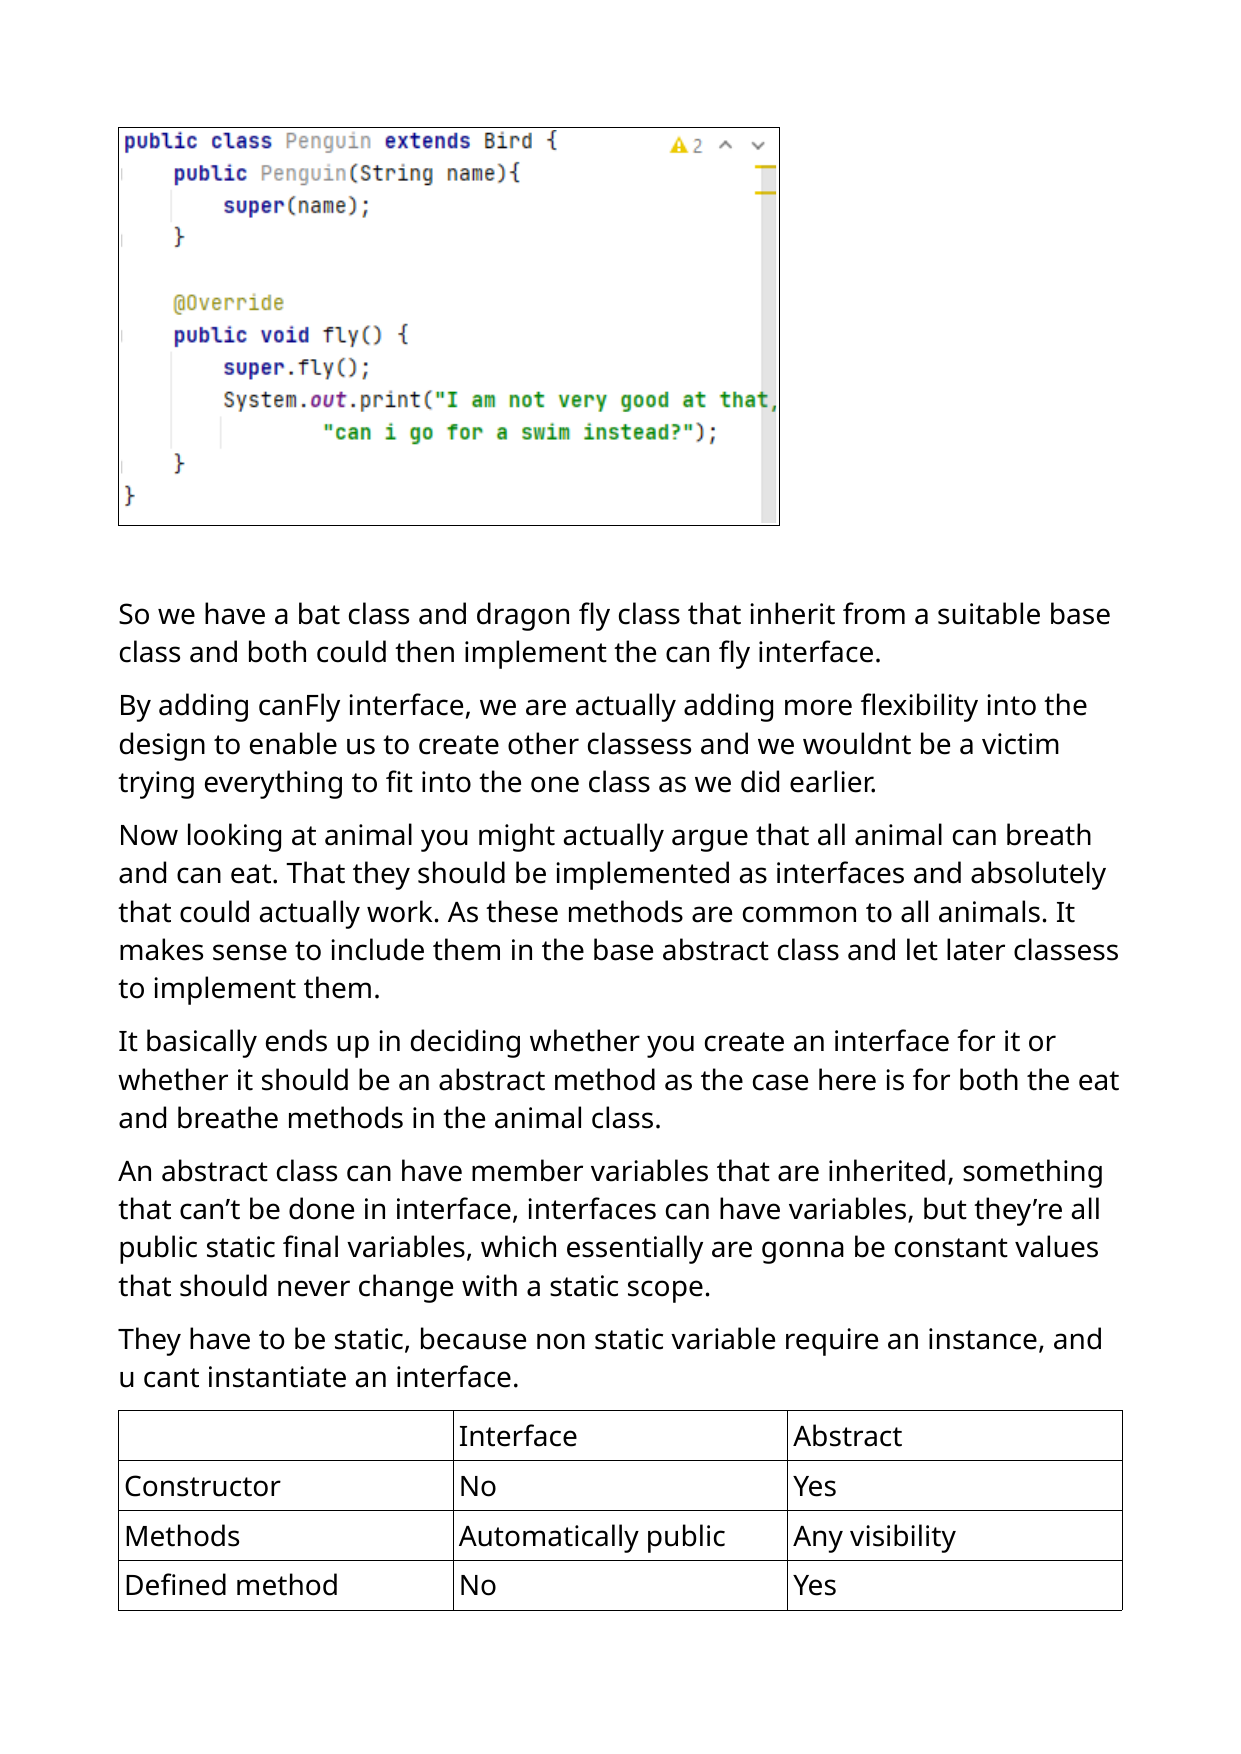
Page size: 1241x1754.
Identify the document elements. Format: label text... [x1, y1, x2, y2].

table_header Abstract [788, 1411, 1122, 1460]
table_header Interface [454, 1411, 787, 1460]
text It basically ends up in deciding whether you create an interface for it or whether it should be an abstract method as the case here is for both the eat and breathe methods in the animal class. [118, 1021, 1122, 1136]
text An abstract class can have member variables that are inherited, something that can’t be done in interface, interfaces can have variables, but they’re all public static final variables, which essentially are gonna be constant values that should never change with a static scope. [118, 1151, 1122, 1304]
table_cell Any visibility [788, 1511, 1122, 1560]
picture [121, 130, 777, 523]
table_cell Yes [788, 1561, 1122, 1610]
table_cell No [454, 1461, 787, 1510]
text They have to be static, because non static variable require an instance, and u cant instantiate an interface. [118, 1319, 1122, 1396]
table_cell Defined method [119, 1561, 453, 1610]
text By adding canFly interface, we are actually adding more flexibility into the design to enable us to create other classess and we wouldnt be a victim trying everything to fit into the one class as we did earlier. [118, 686, 1122, 801]
table_cell Methods [119, 1511, 453, 1560]
text Now looking at animal you might actually argue that all animal can breath and can eat. That they should be implemented as interfaces and absolutely that could actually work. As these methods are common to all animals. It makes sense to include them in the base abstract class and let later classess to implement them. [118, 815, 1122, 1007]
text So we have a bat class and dragon fly class that inherit from a suitable base class and both could then implement the can fly interface. [118, 594, 1122, 671]
table_cell Automatically public [454, 1511, 787, 1560]
table_cell Yes [788, 1461, 1122, 1510]
table_cell No [454, 1561, 787, 1610]
table_header [119, 1411, 453, 1460]
table_cell Constructor [119, 1461, 453, 1510]
